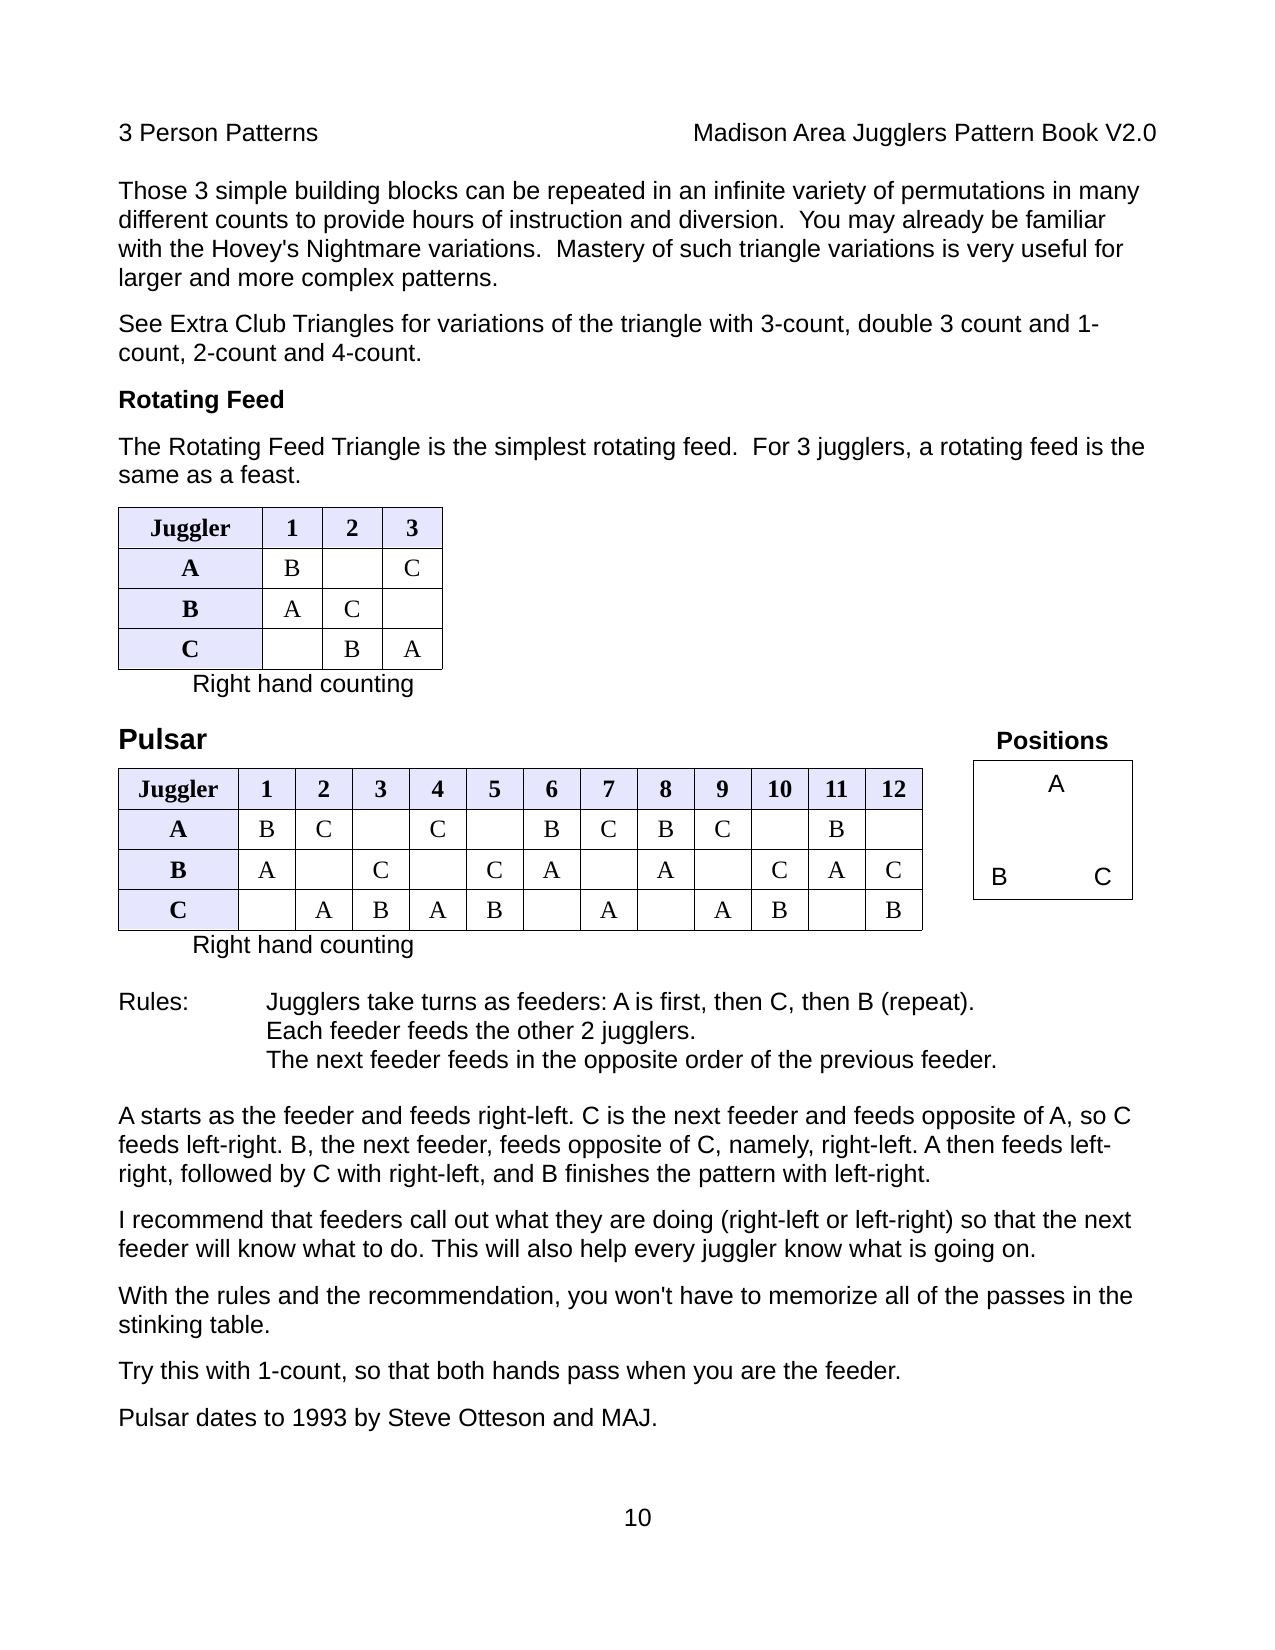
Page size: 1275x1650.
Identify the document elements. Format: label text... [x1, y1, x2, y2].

table_cell C [323, 589, 382, 628]
table_cell [383, 589, 442, 628]
table_cell [296, 850, 352, 889]
table_cell C [695, 810, 751, 849]
table_cell C [296, 810, 352, 849]
text I recommend that feeders call out what they are doing (right-left or left-right) so that the next feeder will know what to do. This will also help every juggler know what is going on. [118, 1205, 1157, 1263]
subtitle Pulsar [118, 720, 1157, 957]
table_cell [752, 810, 808, 849]
table_cell B [467, 890, 523, 929]
table_cell A [695, 890, 751, 929]
table_header 7 [581, 769, 637, 809]
text Rules: Jugglers take turns as feeders: A is first, then C, then B (repeat). [118, 987, 1157, 1016]
text See Extra Club Triangles for variations of the triangle with 3-count, double 3 count and 1-count, 2-count and 4-count. [118, 309, 1157, 367]
table_header Positions [973, 720, 1132, 760]
table_cell A [119, 810, 238, 849]
text The Rotating Feed Triangle is the simplest rotating feed. For 3 jugglers, a rotating feed is the same as a feast. [118, 432, 1157, 489]
text Right hand counting [118, 930, 1157, 958]
table_cell [524, 890, 580, 929]
table_cell [809, 890, 865, 929]
table_cell B [239, 810, 295, 849]
text Pulsar dates to 1993 by Steve Otteson and MAJ. [118, 1403, 1157, 1432]
table_cell A [263, 589, 322, 628]
table_cell A [239, 850, 295, 889]
table_cell [263, 629, 322, 668]
table_cell C [1076, 853, 1132, 899]
table_cell B [323, 629, 382, 668]
table_cell C [752, 850, 808, 889]
table_cell A [296, 890, 352, 929]
table_header 8 [638, 769, 694, 809]
table_cell [1024, 853, 1076, 899]
table_cell C [353, 850, 409, 889]
table_cell B [866, 890, 922, 929]
table_cell A [1024, 761, 1076, 807]
table_cell C [467, 850, 523, 889]
table_cell A [638, 850, 694, 889]
text With the rules and the recommendation, you won't have to memorize all of the passes in the stinking table. [118, 1281, 1157, 1338]
table_header Juggler [119, 769, 238, 809]
table_cell C [119, 890, 238, 929]
table_header Juggler [119, 508, 262, 547]
table_cell C [581, 810, 637, 849]
table_header 2 [323, 508, 382, 547]
table_cell A [383, 629, 442, 668]
table_header 6 [524, 769, 580, 809]
table_cell [467, 810, 523, 849]
table_cell [353, 810, 409, 849]
table_header 11 [809, 769, 865, 809]
table_header 3 [353, 769, 409, 809]
text Those 3 simple building blocks can be repeated in an infinite variety of permutations in many different counts to provide hours of instruction and diversion. You may already be familiar with the Hovey's Nightmare variations. Mastery of such triangle variations is very useful for larger and more complex patterns. [118, 176, 1157, 291]
table_cell B [809, 810, 865, 849]
table_cell [323, 549, 382, 588]
table_header 3 [383, 508, 442, 547]
table_cell [974, 761, 1024, 807]
table_cell C [383, 549, 442, 588]
table_cell C [866, 850, 922, 889]
table_header 5 [467, 769, 523, 809]
table_header 4 [410, 769, 466, 809]
table_cell [581, 850, 637, 889]
table_cell [1076, 761, 1132, 807]
table_header 2 [296, 769, 352, 809]
table_cell B [524, 810, 580, 849]
text The next feeder feeds in the opposite order of the previous feeder. [118, 1045, 1157, 1073]
table_cell [638, 890, 694, 929]
text A starts as the feeder and feeds right-left. C is the next feeder and feeds opposite of A, so C feeds left-right. B, the next feeder, feeds opposite of C, namely, right-left. A then feeds left-right, followed by C with right-left, and B finishes the pattern with left-right. [118, 1101, 1157, 1187]
table_header 10 [752, 769, 808, 809]
table_cell B [263, 549, 322, 588]
table_cell [1024, 807, 1076, 853]
table_cell A [524, 850, 580, 889]
text Right hand counting [118, 668, 1157, 697]
table_cell A [809, 850, 865, 889]
table_header 12 [866, 769, 922, 809]
table_cell A [581, 890, 637, 929]
table_header 1 [263, 508, 322, 547]
table_cell C [410, 810, 466, 849]
table_cell [866, 810, 922, 849]
text Try this with 1-count, so that both hands pass when you are the feeder. [118, 1356, 1157, 1385]
table_header 1 [239, 769, 295, 809]
table_cell [974, 807, 1024, 853]
text Rotating Feed [118, 385, 1157, 414]
table_cell B [353, 890, 409, 929]
table_cell A [119, 549, 262, 588]
text Each feeder feeds the other 2 jugglers. [118, 1016, 1157, 1045]
table_cell [239, 890, 295, 929]
table_cell B [752, 890, 808, 929]
table_cell [695, 850, 751, 889]
table_cell A [410, 890, 466, 929]
table_cell C [119, 629, 262, 668]
table_cell [1076, 807, 1132, 853]
table_cell B [974, 853, 1024, 899]
table_cell [410, 850, 466, 889]
table_cell B [638, 810, 694, 849]
table_cell B [119, 589, 262, 628]
table_header 9 [695, 769, 751, 809]
table_cell B [119, 850, 238, 889]
